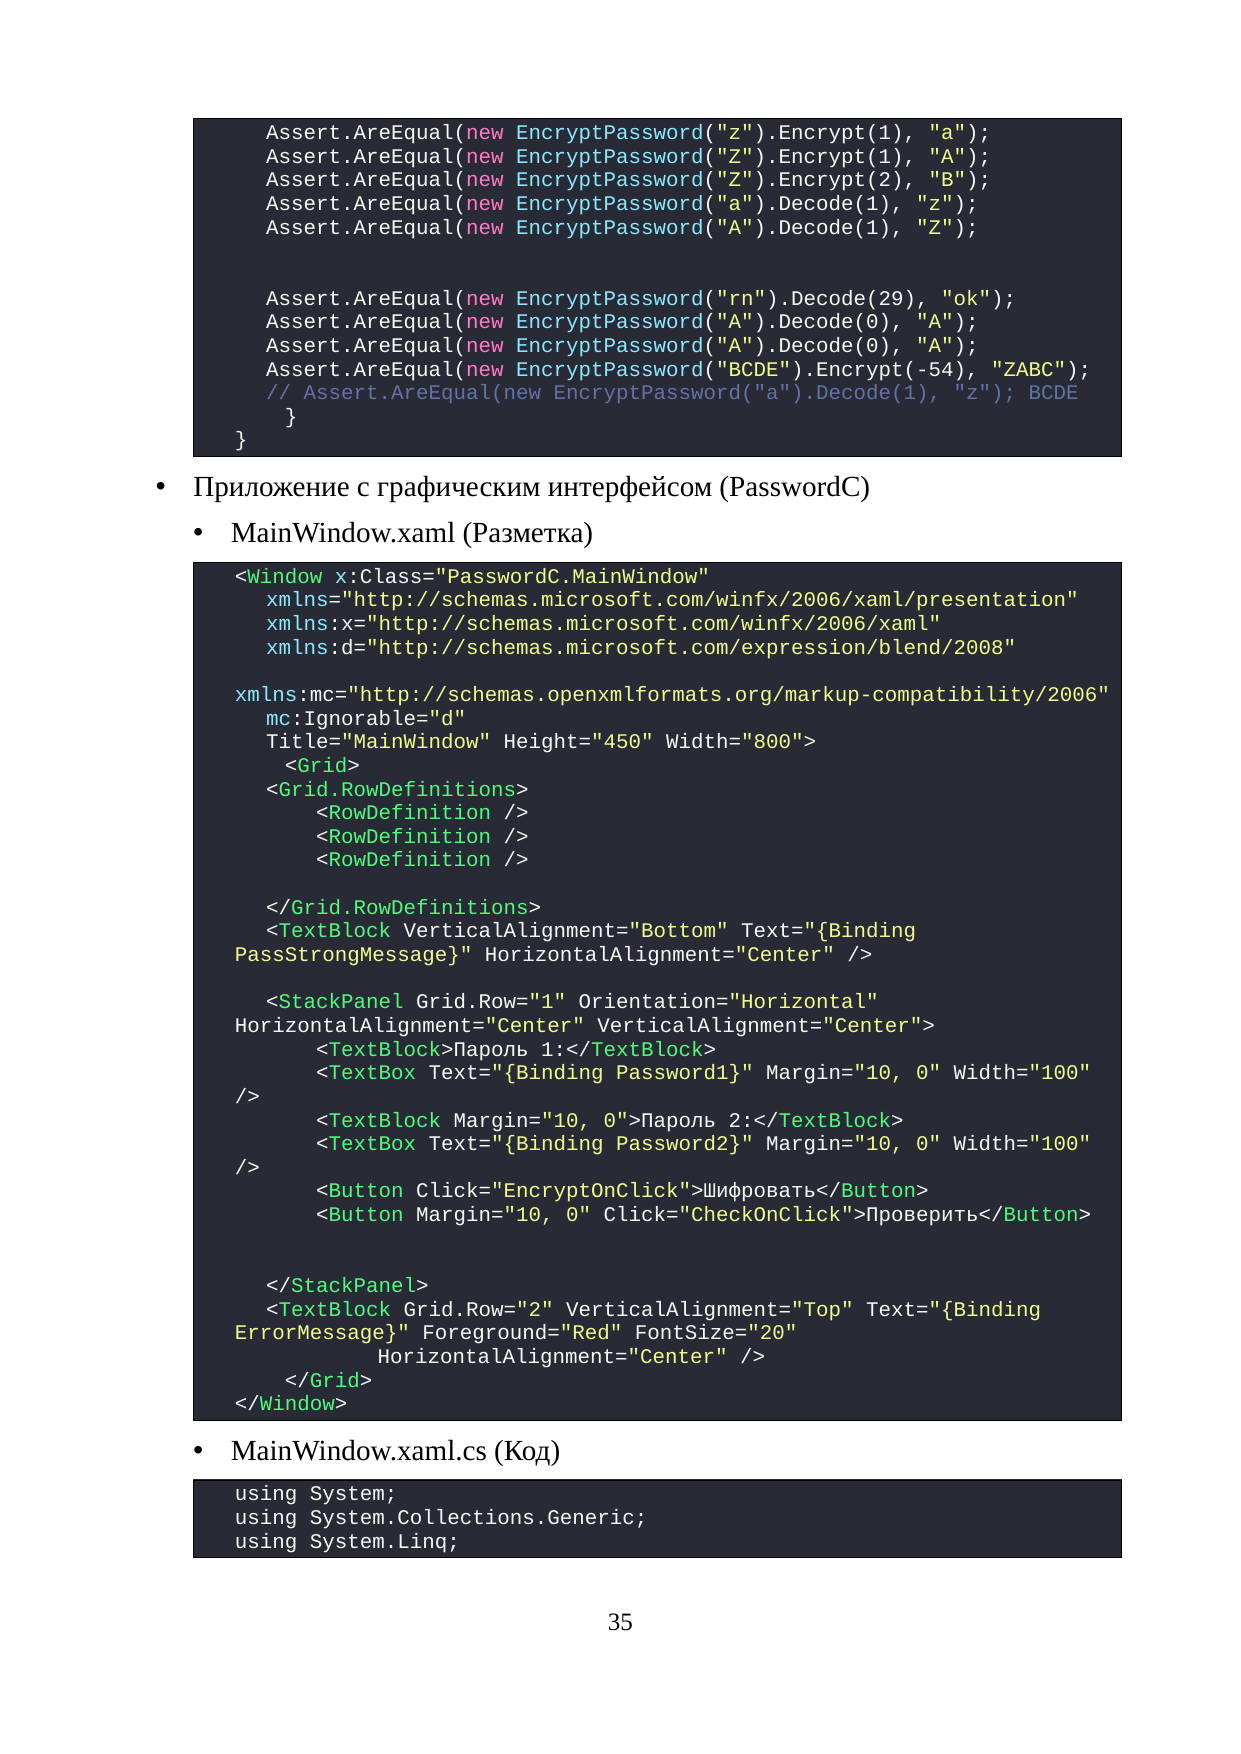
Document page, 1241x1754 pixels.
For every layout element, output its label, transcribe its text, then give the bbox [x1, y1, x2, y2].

list <Grid.RowDefinitions> [194, 774, 1121, 798]
list Assert.AreEqual(new EncryptPassword("z").Encrypt(1), "a"); [194, 119, 1121, 142]
list Assert.AreEqual(new EncryptPassword("A").Decode(0), "A"); [194, 331, 1121, 354]
list <TextBlock>Пароль 1:</TextBlock> [194, 1035, 1121, 1058]
list xmlns:d="http://schemas.microsoft.com/expression/blend/2008" [194, 633, 1121, 656]
list using System; [194, 1481, 1121, 1503]
list HorizontalAlignment="Center" /> [194, 1342, 1121, 1366]
list Title="MainWindow" Height="450" Width="800"> [194, 727, 1121, 751]
list <TextBox Text="{Binding Password1}" Margin="10, 0" Width="100" /> [194, 1058, 1121, 1106]
list // Assert.AreEqual(new EncryptPassword("a").Decode(1), "z"); BCDE [194, 378, 1121, 402]
list Assert.AreEqual(new EncryptPassword("BCDE").Encrypt(-54), "ZABC"); [194, 354, 1121, 378]
list using System.Collections.Generic; [194, 1503, 1121, 1527]
list <Button Click="EncryptOnClick">Шифровать</Button> [194, 1177, 1121, 1200]
list xmlns="http://schemas.microsoft.com/winfx/2006/xaml/presentation" [194, 585, 1121, 609]
list } [194, 426, 1121, 456]
list </Window> [194, 1389, 1121, 1420]
list Assert.AreEqual(new EncryptPassword("Z").Encrypt(2), "B"); [194, 165, 1121, 189]
list xmlns:mc="http://schemas.openxmlformats.org/markup-compatibility/2006" [194, 656, 1121, 704]
list Assert.AreEqual(new EncryptPassword("Z").Encrypt(1), "A"); [194, 142, 1121, 165]
list <RowDefinition /> [194, 846, 1121, 869]
list Assert.AreEqual(new EncryptPassword("A").Decode(1), "Z"); [194, 213, 1121, 236]
list </Grid.RowDefinitions> [194, 893, 1121, 916]
list Assert.AreEqual(new EncryptPassword("A").Decode(0), "A"); [194, 307, 1121, 331]
list MainWindow.xaml.cs (Код) [193, 1433, 1122, 1467]
list <TextBlock Margin="10, 0">Пароль 2:</TextBlock> [194, 1106, 1121, 1129]
list </StackPanel> [194, 1271, 1121, 1295]
list <Window x:Class="PasswordC.MainWindow" [194, 563, 1121, 585]
list <Grid> [194, 751, 1121, 774]
list xmlns:x="http://schemas.microsoft.com/winfx/2006/xaml" [194, 609, 1121, 633]
list <TextBox Text="{Binding Password2}" Margin="10, 0" Width="100" /> [194, 1129, 1121, 1177]
list MainWindow.xaml (Разметка) [193, 516, 1122, 549]
list mc:Ignorable="d" [194, 704, 1121, 727]
list <TextBlock Grid.Row="2" VerticalAlignment="Top" Text="{Binding ErrorMessage}" Foreground="Red" FontSize="20" [194, 1295, 1121, 1342]
list Assert.AreEqual(new EncryptPassword("a").Decode(1), "z"); [194, 189, 1121, 213]
list </Grid> [194, 1366, 1121, 1389]
list Assert.AreEqual(new EncryptPassword("rn").Decode(29), "ok"); [194, 284, 1121, 307]
list Приложение с графическим интерфейсом (PasswordC) [156, 469, 1122, 503]
list <TextBlock VerticalAlignment="Bottom" Text="{Binding PassStrongMessage}" HorizontalAlignment="Center" /> [194, 916, 1121, 964]
list <RowDefinition /> [194, 822, 1121, 846]
list using System.Linq; [194, 1527, 1121, 1557]
list <RowDefinition /> [194, 798, 1121, 822]
list <Button Margin="10, 0" Click="CheckOnClick">Проверить</Button> [194, 1200, 1121, 1224]
list } [194, 402, 1121, 426]
list <StackPanel Grid.Row="1" Orientation="Horizontal" HorizontalAlignment="Center" VerticalAlignment="Center"> [194, 987, 1121, 1035]
